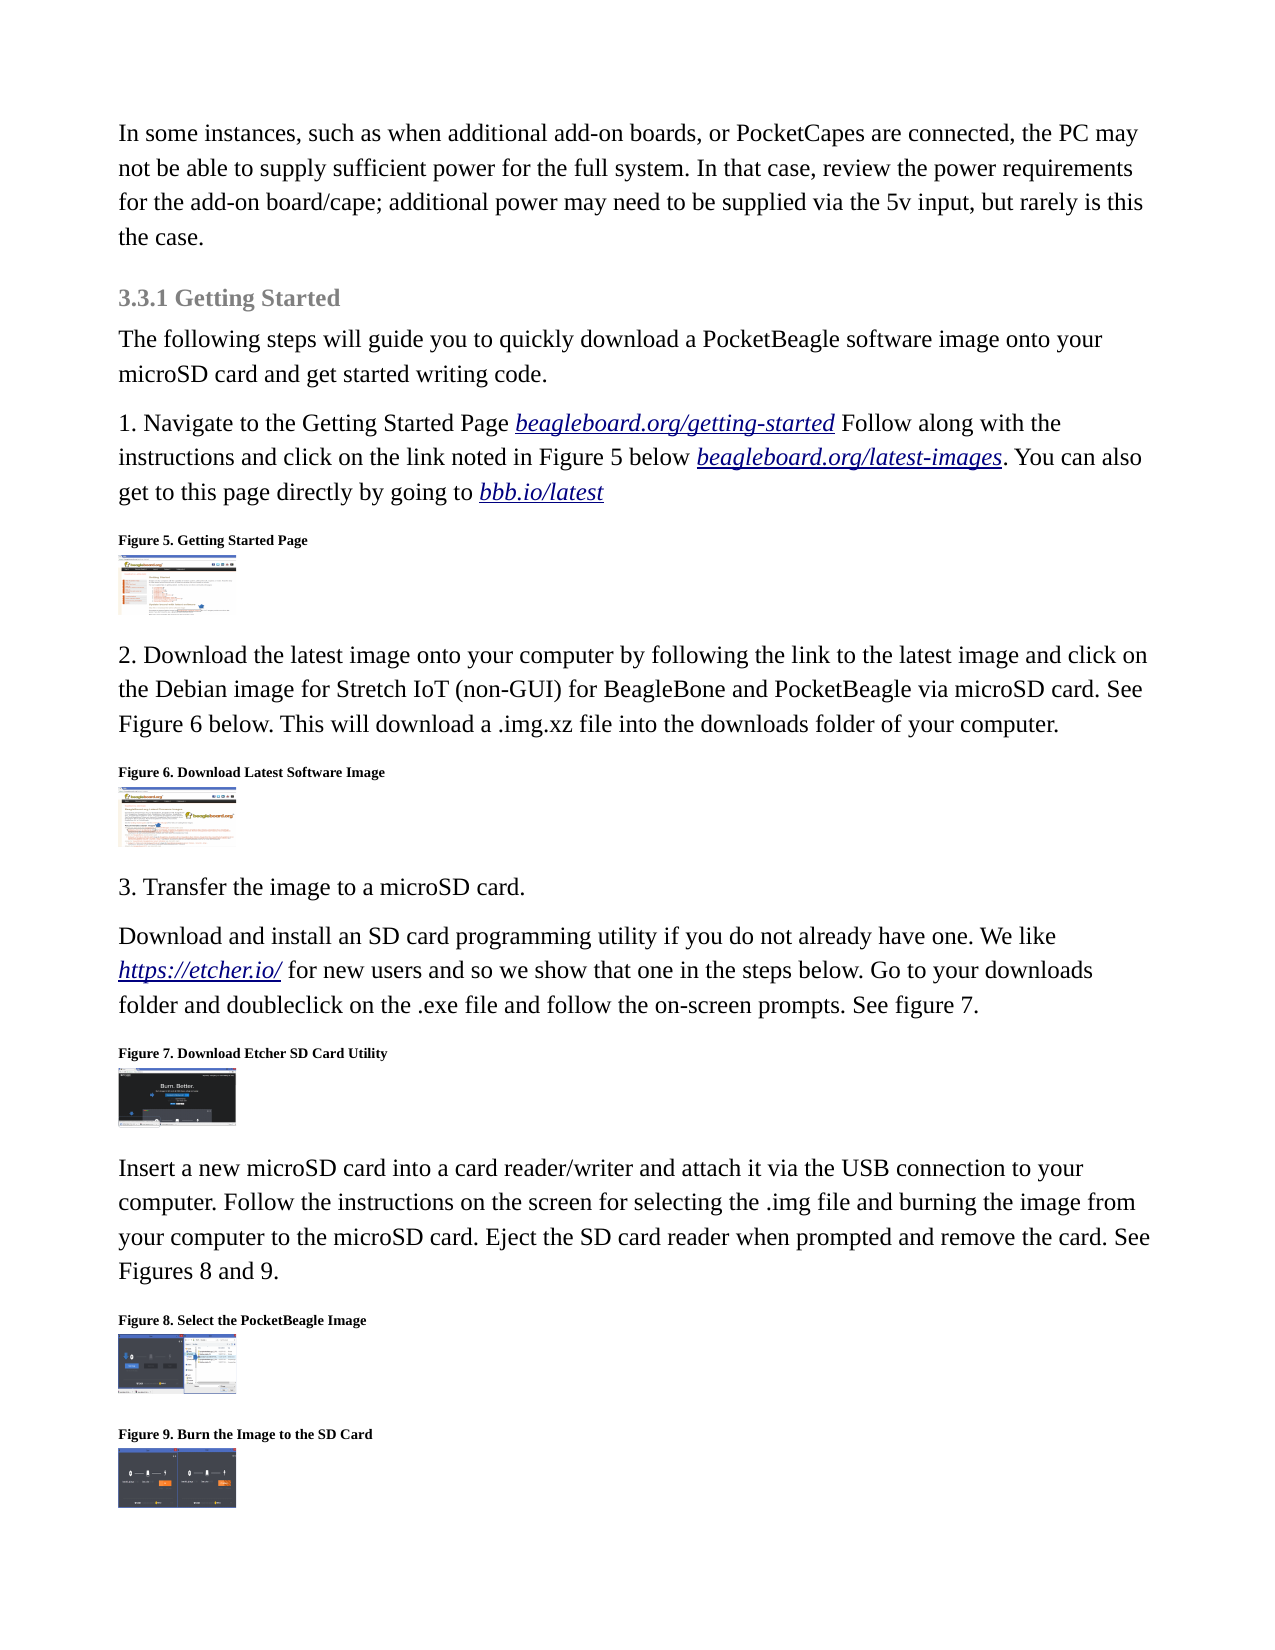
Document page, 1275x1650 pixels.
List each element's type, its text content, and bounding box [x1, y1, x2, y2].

subtitle Figure 6. Download Latest Software Image [118, 764, 1157, 781]
subtitle 3.3.1 Getting Started [118, 283, 1157, 312]
text The following steps will guide you to quickly download a PocketBeagle software image onto your microSD card and get started writing code. [118, 324, 1157, 388]
picture [118, 1448, 237, 1508]
text Download and install an SD card programming utility if you do not already have one. We like https://etcher.io/ for new users and so we show that one in the steps below. Go to your downloads folder and doubleclick on the .exe file and follow the on-screen prompts. See figure 7. [118, 921, 1157, 1019]
text 3. Transfer the image to a microSD card. [118, 872, 1157, 901]
subtitle Figure 5. Getting Started Page [118, 532, 1157, 549]
subtitle Figure 9. Burn the Image to the SD Card [118, 1426, 1157, 1442]
text 2. Download the latest image onto your computer by following the link to the latest image and click on the Debian image for Stretch IoT (non-GUI) for BeagleBone and PocketBeagle via microSD card. See Figure 6 below. This will download a .img.xz file into the downloads folder of your computer. [118, 640, 1157, 738]
subtitle Figure 8. Select the PocketBeagle Image [118, 1312, 1157, 1328]
picture [118, 787, 237, 847]
subtitle Figure 7. Download Etcher SD Card Utility [118, 1045, 1157, 1062]
picture [118, 555, 237, 615]
text Insert a new microSD card into a card reader/writer and attach it via the USB connection to your computer. Follow the instructions on the screen for selecting the .img file and burning the image from your computer to the microSD card. Eject the SD card reader when prompted and remove the card. See Figures 8 and 9. [118, 1153, 1157, 1285]
picture [118, 1068, 237, 1128]
text 1. Navigate to the Getting Started Page beagleboard.org/getting-started Follow along with the instructions and click on the link noted in Figure 5 below beagleboard.org/latest-images. You can also get to this page directly by going to bbb.io/latest [118, 408, 1157, 506]
picture [118, 1334, 237, 1394]
text In some instances, such as when additional add-on boards, or PocketCapes are connected, the PC may not be able to supply sufficient power for the full system. In that case, review the power requirements for the add-on board/cape; additional power may need to be supplied via the 5v input, but rarely is this the case. [118, 118, 1157, 250]
